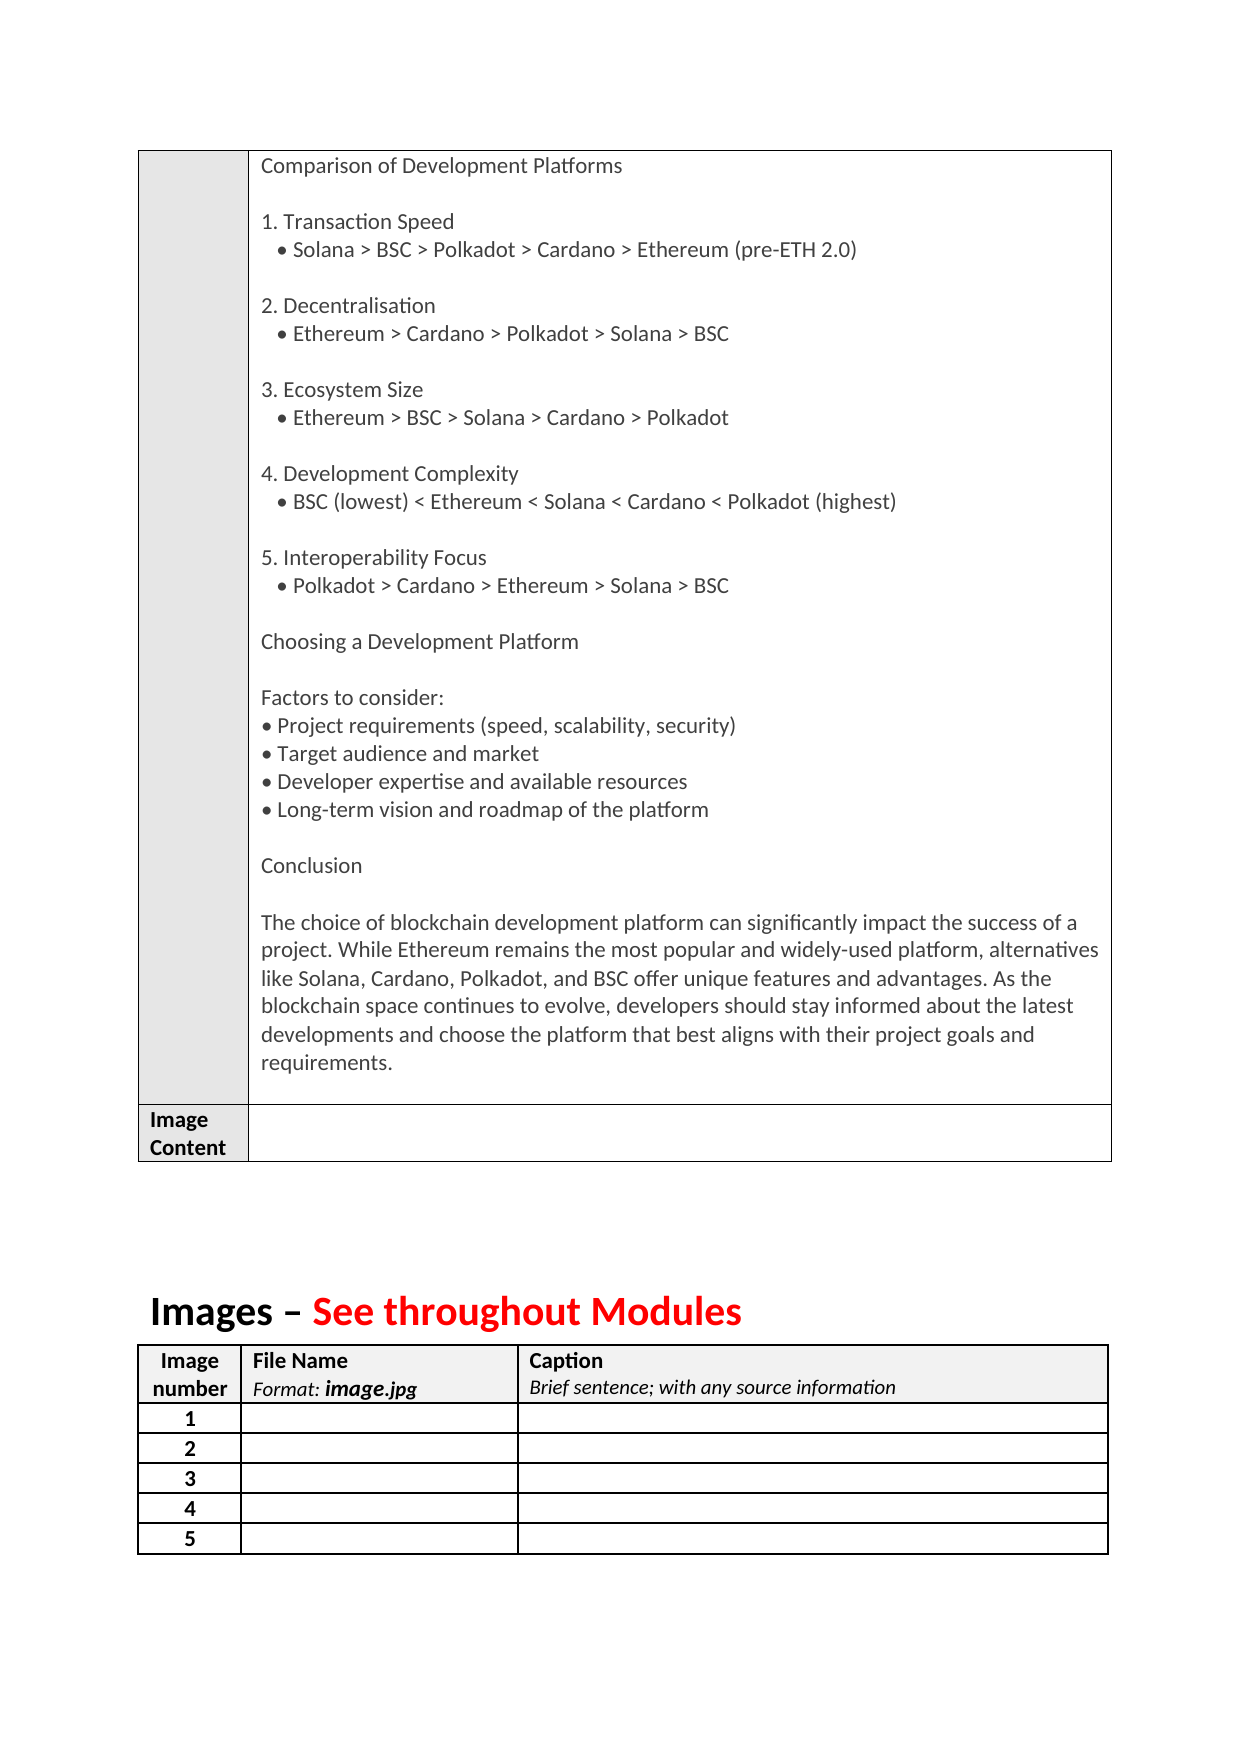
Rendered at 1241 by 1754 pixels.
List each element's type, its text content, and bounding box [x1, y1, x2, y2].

table_cell 2 [139, 1434, 240, 1462]
table_cell [139, 151, 248, 1104]
table_cell 1 [139, 1404, 240, 1432]
table_cell [242, 1434, 517, 1462]
table_cell [519, 1494, 1107, 1522]
table_header Image number [139, 1346, 240, 1402]
table_cell [242, 1404, 517, 1432]
table_cell 3 [139, 1464, 240, 1492]
table_cell [519, 1434, 1107, 1462]
table_header File Name Format: image.jpg [242, 1346, 517, 1402]
table_cell [242, 1464, 517, 1492]
table_cell 5 [139, 1524, 240, 1552]
table_cell [249, 1105, 1111, 1161]
table_cell Comparison of Development Platforms 1. Transaction Speed • Solana > BSC > Polkadot > Cardano > Ethereum (pre-ETH 2.0) 2. Decentralisation • Ethereum > Cardano > Polkadot > Solana > BSC 3. Ecosystem Size • Ethereum > BSC > Solana > Cardano > Polkadot 4. Development Complexity • BSC (lowest) < Ethereum < Solana < Cardano < Polkadot (highest) 5. Interoperability Focus • Polkadot > Cardano > Ethereum > Solana > BSC Choosing a Development Platform Factors to consider: • Project requirements (speed, scalability, security) • Target audience and market • Developer expertise and available resources • Long-term vision and roadmap of the platform Conclusion The choice of blockchain development platform can significantly impact the success of a project. While Ethereum remains the most popular and widely-used platform, alternatives like Solana, Cardano, Polkadot, and BSC offer unique features and advantages. As the blockchain space continues to evolve, developers should stay informed about the latest developments and choose the platform that best aligns with their project goals and requirements. [249, 151, 1111, 1104]
table_cell Image Content [139, 1105, 248, 1161]
table_header Caption Brief sentence; with any source information [519, 1346, 1107, 1402]
table_cell [519, 1524, 1107, 1552]
table_cell [519, 1404, 1107, 1432]
table_cell [242, 1494, 517, 1522]
table_cell [519, 1464, 1107, 1492]
table_cell 4 [139, 1494, 240, 1522]
table_cell [242, 1524, 517, 1552]
subtitle Images – See throughout Modules [150, 1284, 1090, 1335]
